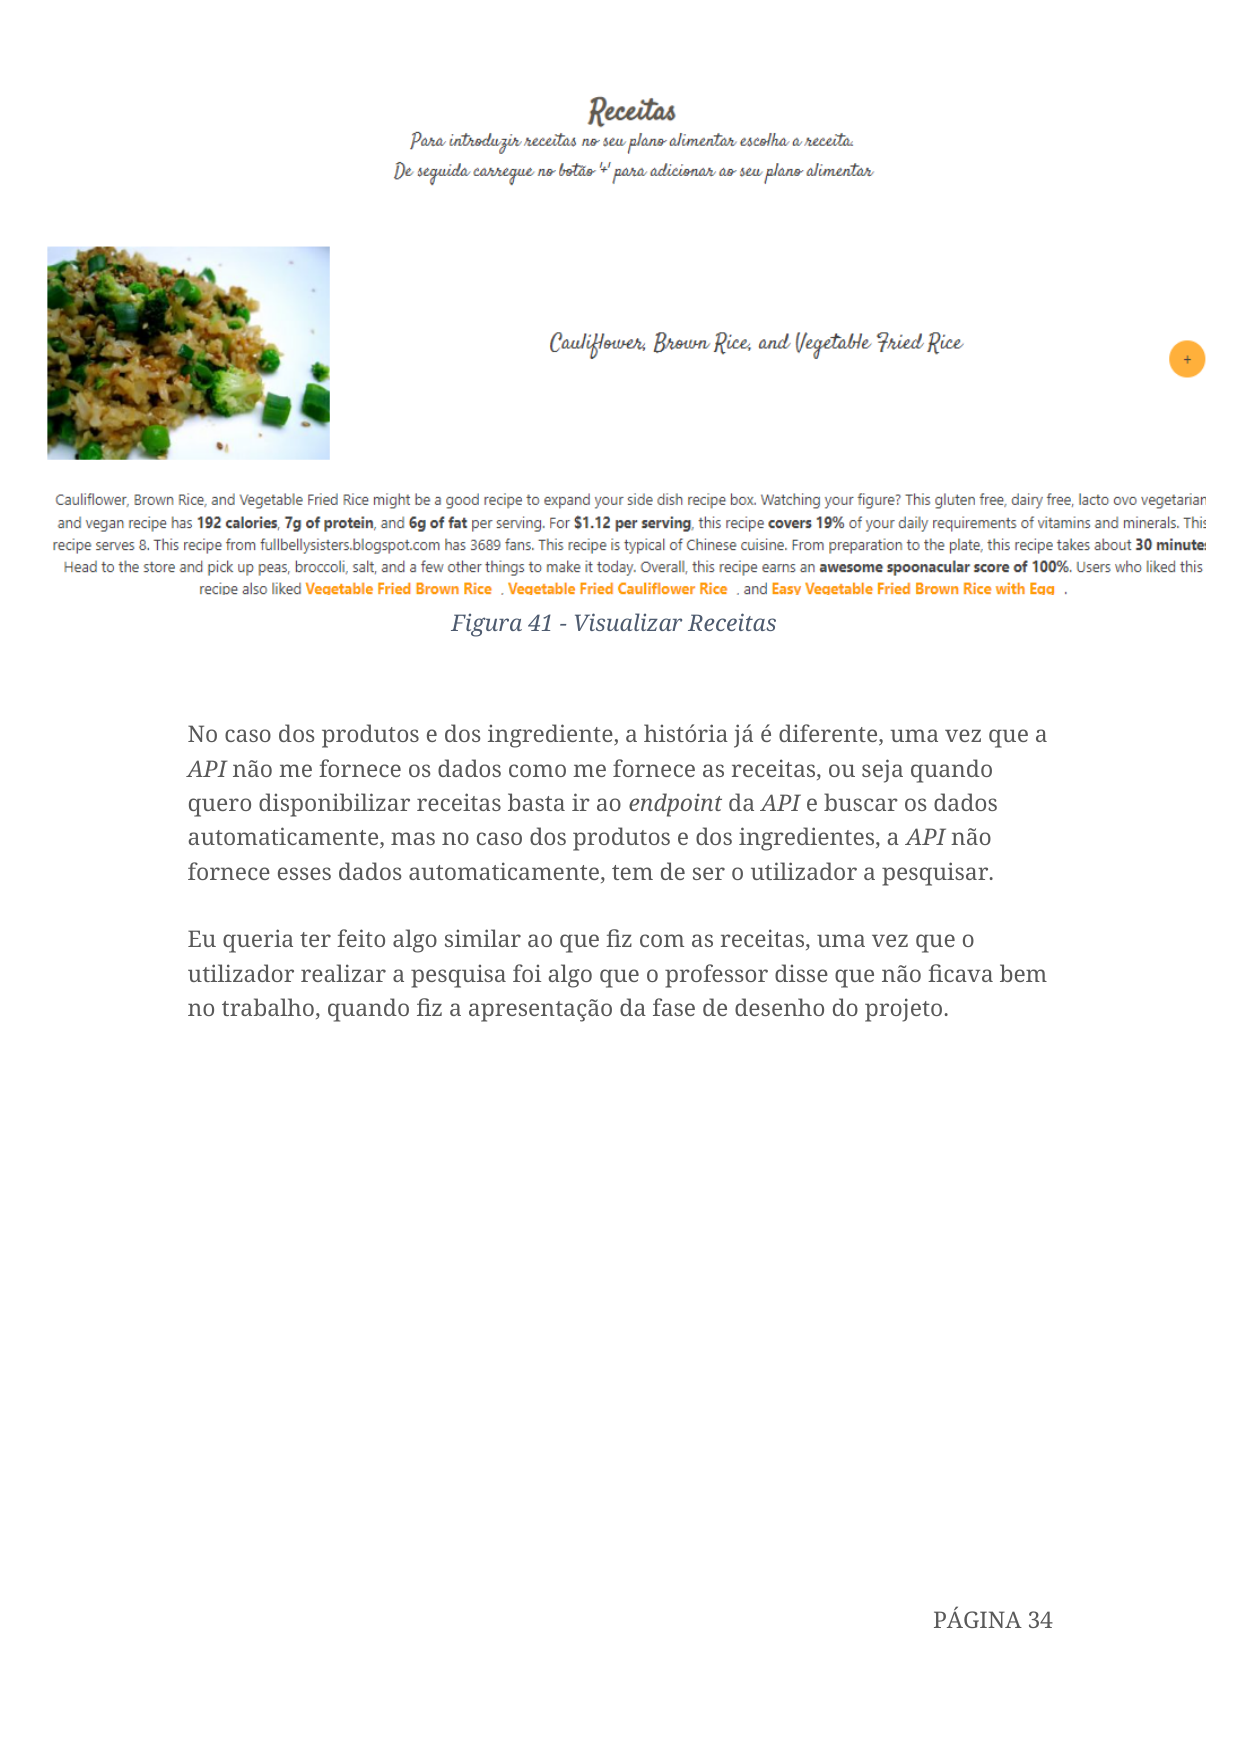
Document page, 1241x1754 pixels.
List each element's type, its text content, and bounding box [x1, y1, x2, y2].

text Eu queria ter feito algo similar ao que fiz com as receitas, uma vez que o utilizador realizar a pesquisa foi algo que o professor disse que não ficava bem no trabalho, quando fiz a apresentação da fase de desenho do projeto. [187, 923, 1053, 1023]
table_header Figura 41 - Visualizar Receitas [25, 75, 1206, 638]
text No caso dos produtos e dos ingrediente, a história já é diferente, uma vez que a API não me fornece os dados como me fornece as receitas, ou seja quando quero disponibilizar receitas basta ir ao endpoint da API e buscar os dados automaticamente, mas no caso dos produtos e dos ingredientes, a API não fornece esses dados automaticamente, tem de ser o utilizador a pesquisar. [187, 718, 1053, 887]
